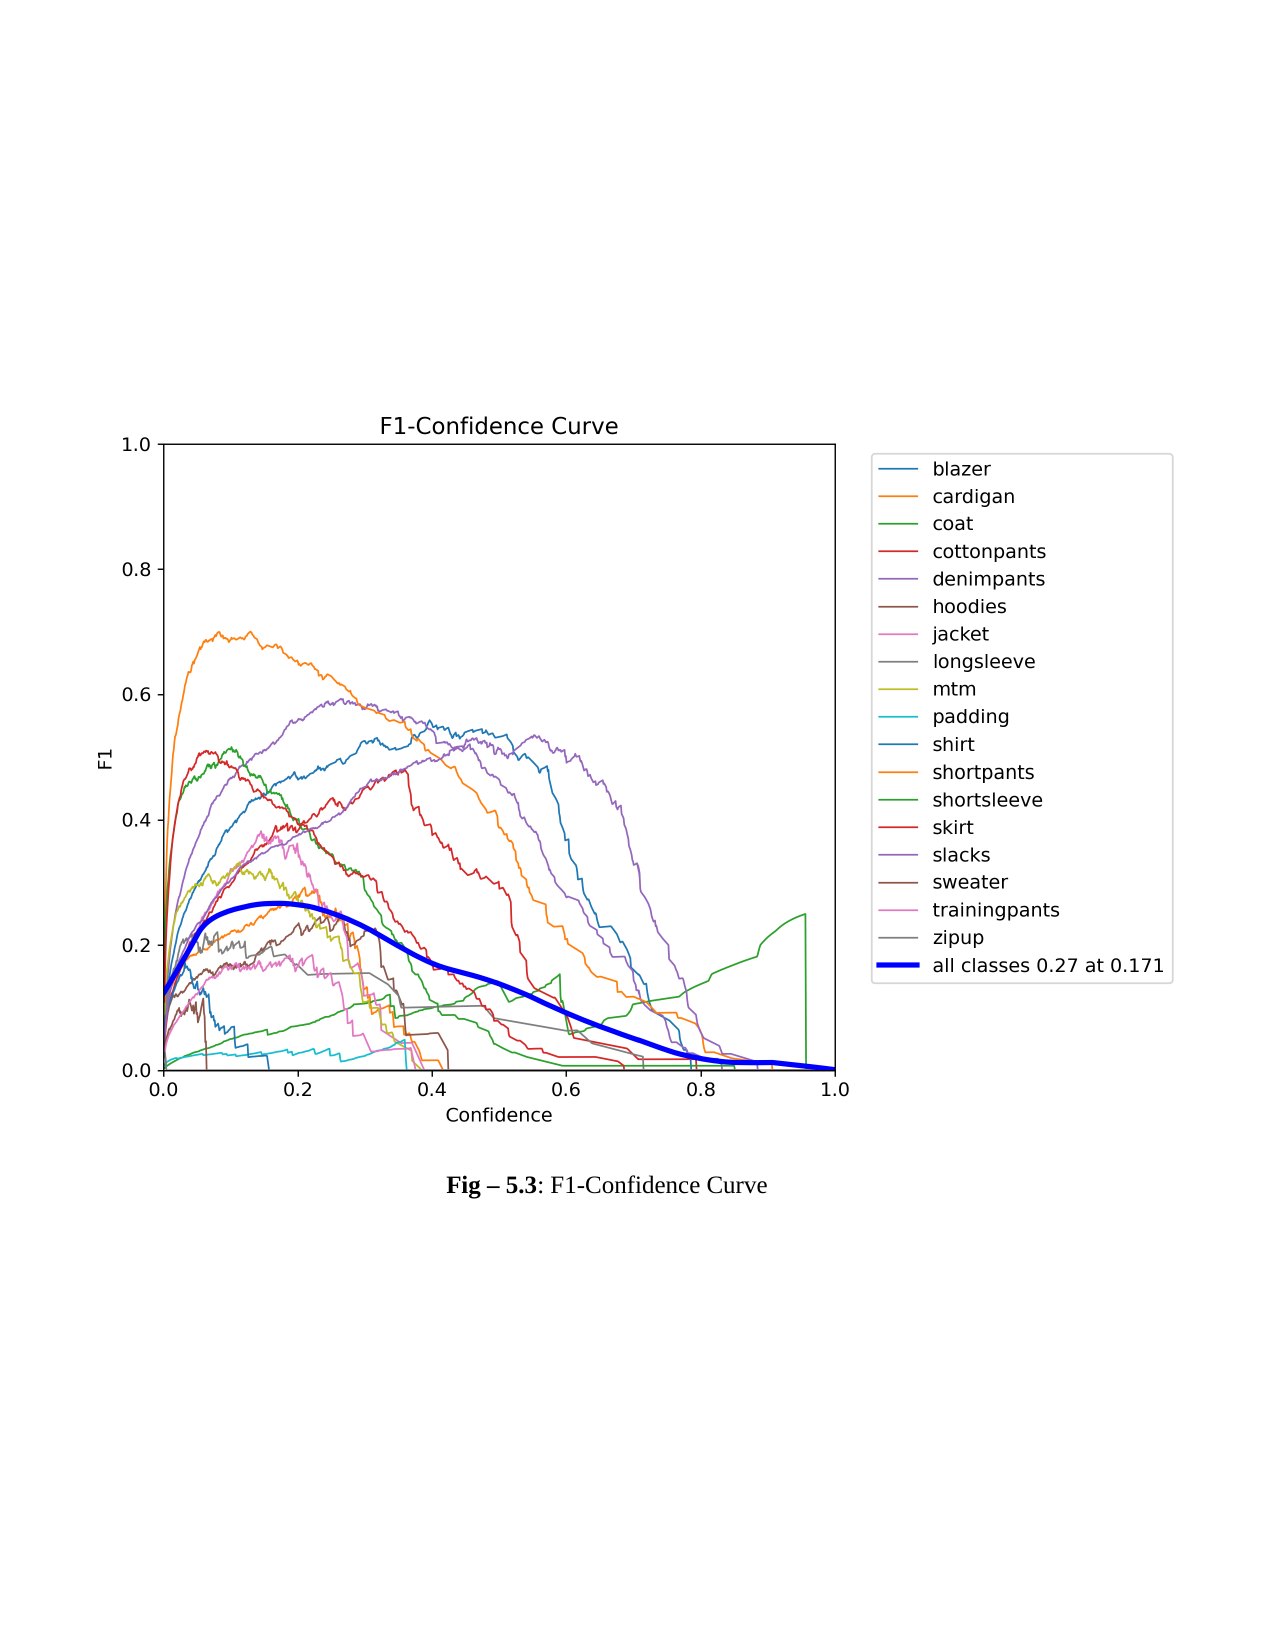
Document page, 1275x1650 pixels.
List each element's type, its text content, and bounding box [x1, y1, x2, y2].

text Fig – 5.3: F1-Confidence Curve [446, 1170, 802, 1199]
picture [75, 395, 1201, 1146]
